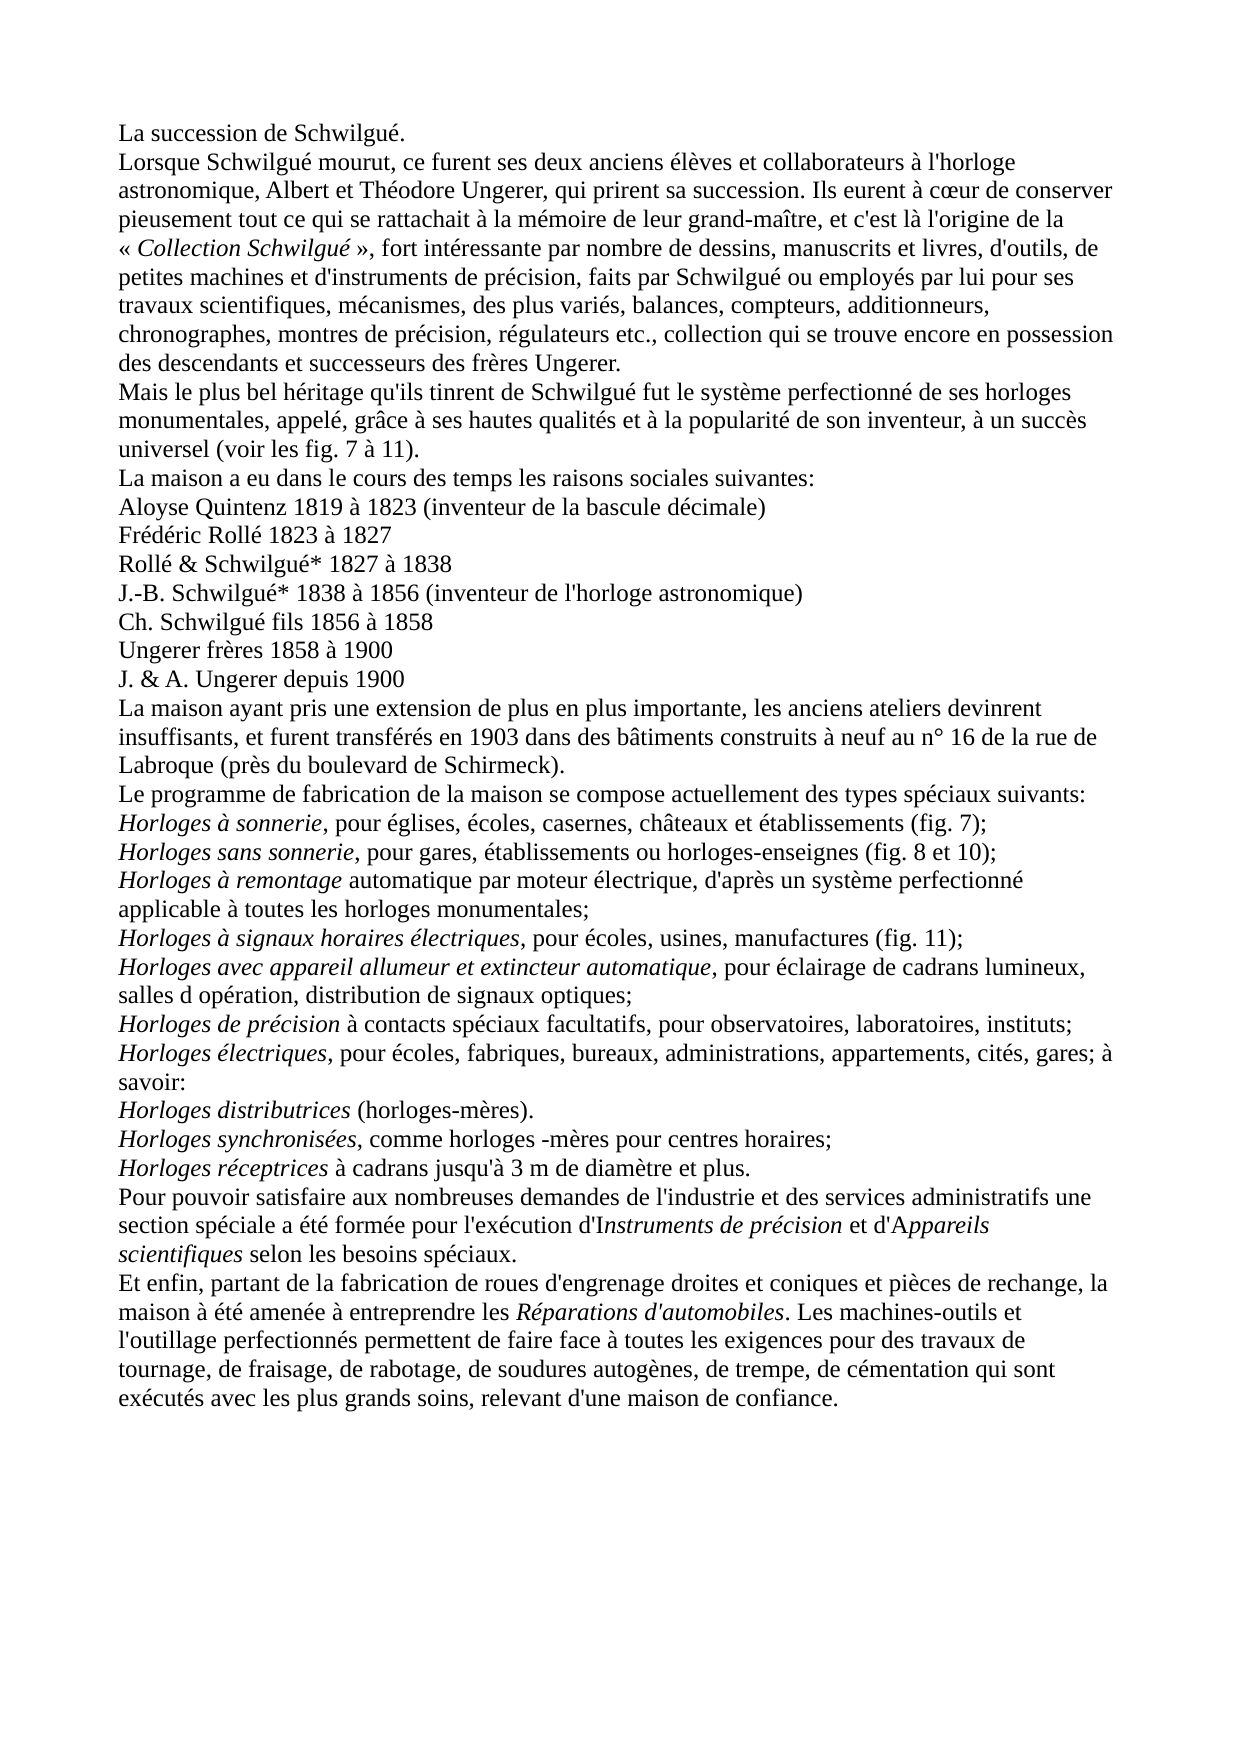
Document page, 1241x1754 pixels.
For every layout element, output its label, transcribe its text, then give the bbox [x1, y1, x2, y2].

text Aloyse Quintenz 1819 à 1823 (inventeur de la bascule décimale) [118, 492, 1122, 521]
text Horloges avec appareil allumeur et extincteur automatique, pour éclairage de cadrans lumineux, salles d opération, distribution de signaux optiques; [118, 952, 1122, 1009]
text Pour pouvoir satisfaire aux nombreuses demandes de l'industrie et des services administratifs une section spéciale a été formée pour l'exécution d'Instruments de précision et d'Appareils scientifiques selon les besoins spéciaux. [118, 1182, 1122, 1268]
text Horloges synchronisées, comme horloges -mères pour centres horaires; [118, 1124, 1122, 1153]
text La succession de Schwilgué. [118, 118, 1122, 147]
text La maison ayant pris une extension de plus en plus importante, les anciens ateliers devinrent insuffisants, et furent transférés en 1903 dans des bâtiments construits à neuf au n° 16 de la rue de Labroque (près du boulevard de Schirmeck). [118, 693, 1122, 779]
text Horloges à remontage automatique par moteur électrique, d'après un système perfectionné applicable à toutes les horloges monumentales; [118, 866, 1122, 923]
text Ungerer frères 1858 à 1900 [118, 636, 1122, 664]
text Horloges à signaux horaires électriques, pour écoles, usines, manufactures (fig. 11); [118, 923, 1122, 952]
text Horloges électriques, pour écoles, fabriques, bureaux, administrations, appartements, cités, gares; à savoir: [118, 1038, 1122, 1096]
text Mais le plus bel héritage qu'ils tinrent de Schwilgué fut le système perfectionné de ses horloges monumentales, appelé, grâce à ses hautes qualités et à la popularité de son inventeur, à un succès universel (voir les fig. 7 à 11). [118, 377, 1122, 463]
text Ch. Schwilgué fils 1856 à 1858 [118, 607, 1122, 636]
text J.-B. Schwilgué* 1838 à 1856 (inventeur de l'horloge astronomique) [118, 578, 1122, 607]
text Horloges de précision à contacts spéciaux facultatifs, pour observatoires, laboratoires, instituts; [118, 1009, 1122, 1038]
text Horloges sans sonnerie, pour gares, établissements ou horloges-enseignes (fig. 8 et 10); [118, 837, 1122, 866]
text Rollé & Schwilgué* 1827 à 1838 [118, 549, 1122, 578]
text Horloges distributrices (horloges-mères). [118, 1096, 1122, 1124]
text La maison a eu dans le cours des temps les raisons sociales suivantes: [118, 463, 1122, 492]
text Le programme de fabrication de la maison se compose actuellement des types spéciaux suivants: [118, 779, 1122, 808]
text Et enfin, partant de la fabrication de roues d'engrenage droites et coniques et pièces de rechange, la maison à été amenée à entreprendre les Réparations d'automobiles. Les machines-outils et l'outillage perfectionnés permettent de faire face à toutes les exigences pour des travaux de tournage, de fraisage, de rabotage, de soudures autogènes, de trempe, de cémentation qui sont exécutés avec les plus grands soins, relevant d'une maison de confiance. [118, 1268, 1122, 1412]
text Frédéric Rollé 1823 à 1827 [118, 521, 1122, 549]
text J. & A. Ungerer depuis 1900 [118, 664, 1122, 693]
text Lorsque Schwilgué mourut, ce furent ses deux anciens élèves et collaborateurs à l'horloge astronomique, Albert et Théodore Ungerer, qui prirent sa succession. Ils eurent à cœur de conserver pieusement tout ce qui se rattachait à la mémoire de leur grand-maître, et c'est là l'origine de la « Collection Schwilgué », fort intéressante par nombre de dessins, manuscrits et livres, d'outils, de petites machines et d'instruments de précision, faits par Schwilgué ou employés par lui pour ses travaux scientifiques, mécanismes, des plus variés, balances, compteurs, additionneurs, chronographes, montres de précision, régulateurs etc., collection qui se trouve encore en possession des descendants et successeurs des frères Ungerer. [118, 147, 1122, 377]
text Horloges réceptrices à cadrans jusqu'à 3 m de diamètre et plus. [118, 1153, 1122, 1182]
text Horloges à sonnerie, pour églises, écoles, casernes, châteaux et établissements (fig. 7); [118, 808, 1122, 837]
